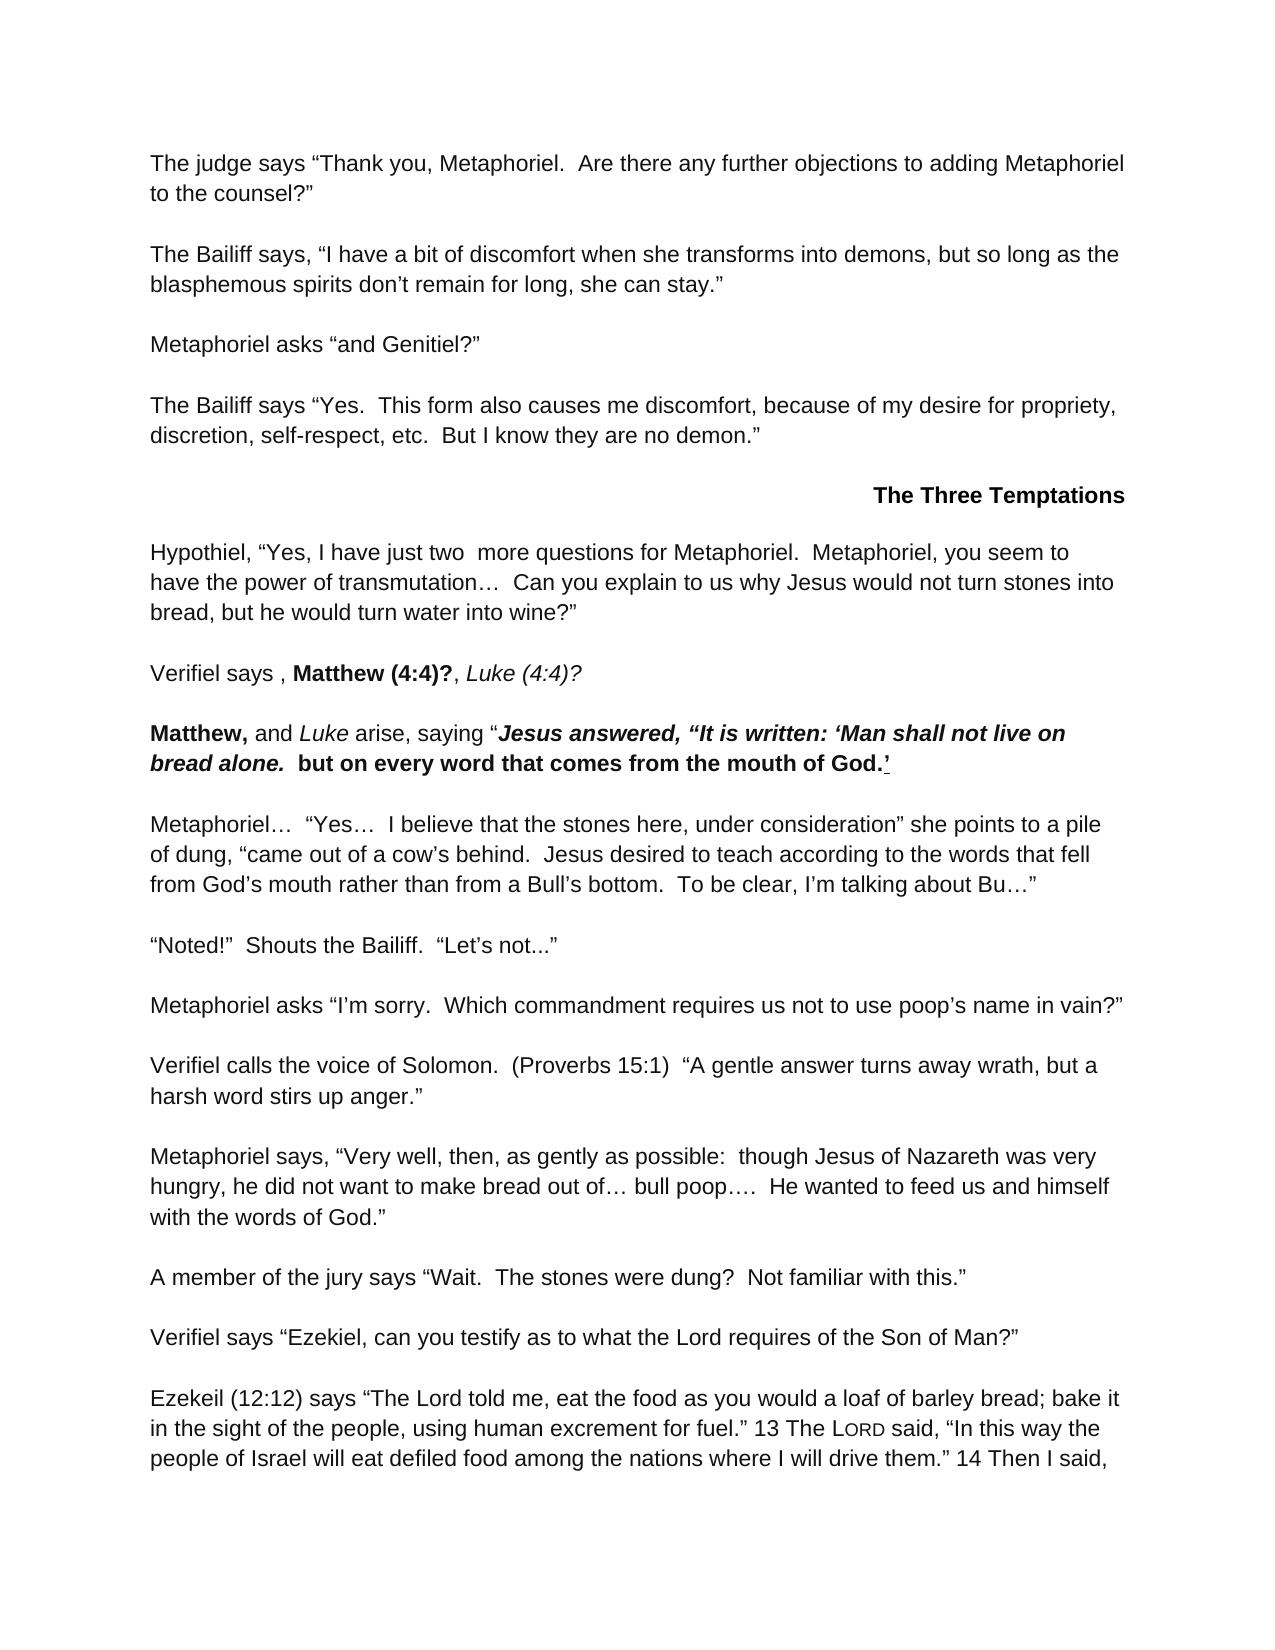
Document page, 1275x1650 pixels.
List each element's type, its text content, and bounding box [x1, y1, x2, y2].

text “Noted!” Shouts the Bailiff. “Let’s not...” [150, 932, 1125, 958]
text Verifiel says “Ezekiel, can you testify as to what the Lord requires of the Son of Man?” [150, 1324, 1125, 1351]
text Verifiel says , Matthew (4:4)?, Luke (4:4)? [150, 660, 1125, 686]
text Metaphoriel asks “and Genitiel?” [150, 331, 1125, 358]
subtitle The Three Temptations [150, 482, 1125, 509]
text Hypothiel, “Yes, I have just two more questions for Metaphoriel. Metaphoriel, you seem to have the power of transmutation… Can you explain to us why Jesus would not turn stones into bread, but he would turn water into wine?” [150, 539, 1125, 626]
text Metaphoriel asks “I’m sorry. Which commandment requires us not to use poop’s name in vain?” [150, 992, 1125, 1018]
text Matthew, and Luke arise, saying “Jesus answered, “It is written: ‘Man shall not live on bread alone. but on every word that comes from the mouth of God.’ [150, 720, 1125, 777]
text Metaphoriel says, “Very well, then, as gently as possible: though Jesus of Nazareth was very hungry, he did not want to make bread out of… bull poop…. He wanted to feed us and himself with the words of God.” [150, 1143, 1125, 1230]
text The Bailiff says “Yes. This form also causes me discomfort, because of my desire for propriety, discretion, self-respect, etc. But I know they are no demon.” [150, 392, 1125, 448]
text Ezekeil (12:12) says “The Lord told me, eat the food as you would a loaf of barley bread; bake it in the sight of the people, using human excrement for fuel.” 13 The Lord said, “In this way the people of Israel will eat defiled food among the nations where I will drive them.” 14 Then I said, [150, 1385, 1125, 1471]
text The judge says “Thank you, Metaphoriel. Are there any further objections to adding Metaphoriel to the counsel?” [150, 150, 1125, 207]
text Verifiel calls the voice of Solomon. (Proverbs 15:1) “A gentle answer turns away wrath, but a harsh word stirs up anger.” [150, 1052, 1125, 1109]
text The Bailiff says, “I have a bit of discomfort when she transforms into demons, but so long as the blasphemous spirits don’t remain for long, she can stay.” [150, 241, 1125, 297]
text Metaphoriel… “Yes… I believe that the stones here, under consideration” she points to a pile of dung, “came out of a cow’s behind. Jesus desired to teach according to the words that fell from God’s mouth rather than from a Bull’s bottom. To be clear, I’m talking about Bu…” [150, 811, 1125, 897]
text A member of the jury says “Wait. The stones were dung? Not familiar with this.” [150, 1264, 1125, 1320]
